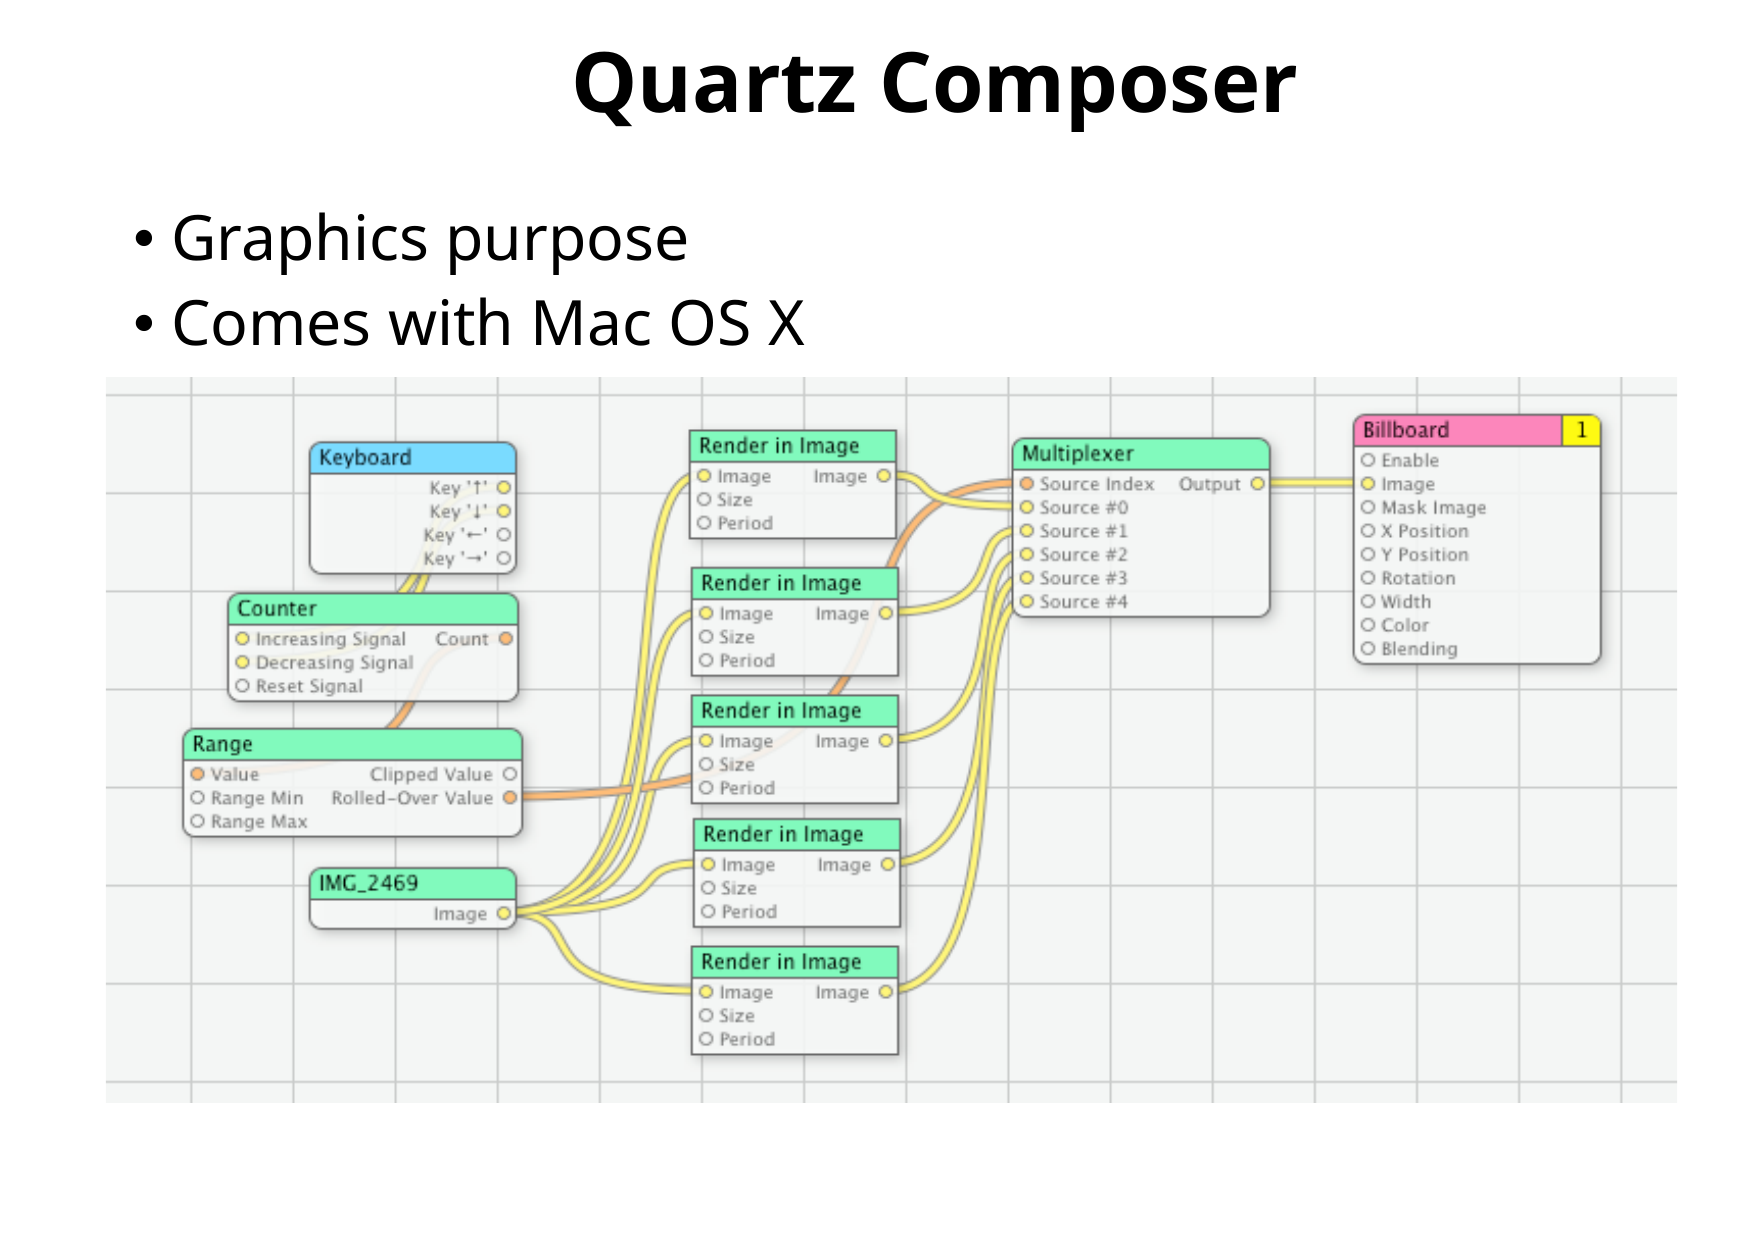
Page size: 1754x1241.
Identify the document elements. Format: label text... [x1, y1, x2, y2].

list Comes with Mac OS X [133, 279, 1699, 364]
list Graphics purpose [133, 194, 1699, 279]
list Quartz Composer [133, 23, 1699, 137]
picture [105, 377, 1678, 1103]
